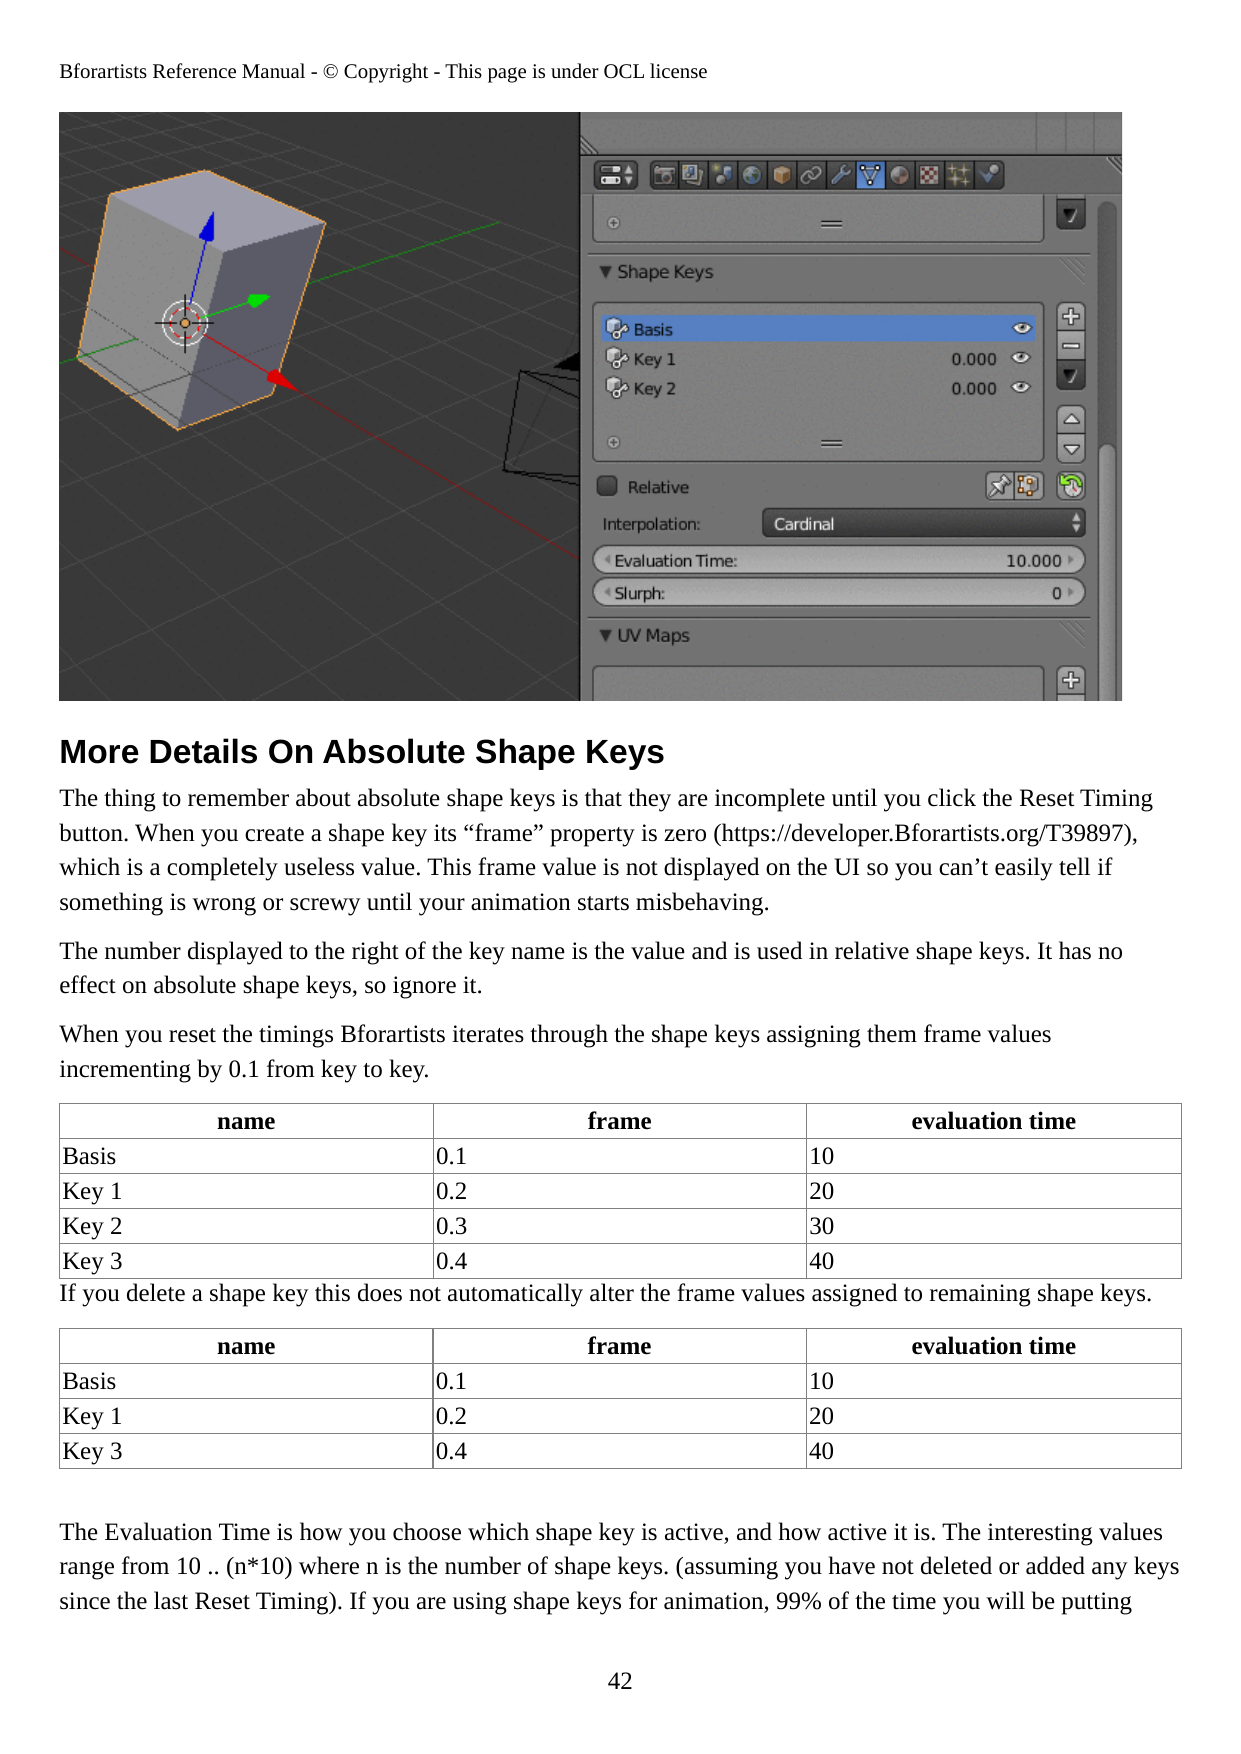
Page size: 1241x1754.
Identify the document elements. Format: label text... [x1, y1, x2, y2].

text The number displayed to the right of the key name is the value and is used in relative shape keys. It has no effect on absolute shape keys, so ignore it. [59, 936, 1181, 999]
table_cell Key 1 [60, 1174, 433, 1208]
table_header name [60, 1104, 433, 1138]
table_cell 40 [807, 1244, 1181, 1278]
text When you reset the timings Bforartists iterates through the shape keys assigning them frame values incrementing by 0.1 from key to key. [59, 1019, 1181, 1083]
table_header evaluation time [807, 1329, 1181, 1362]
text The thing to remember about absolute shape keys is that they are incomplete until you click the Reset Timing button. When you create a shape key its “frame” property is zero (https://developer.Bforartists.org/T39897), which is a completely useless value. This frame value is not displayed on the UI so you can’t easily tell if something is wrong or screwy until your animation starts misbehaving. [59, 783, 1181, 916]
table_cell 0.2 [434, 1174, 806, 1208]
table_cell 0.4 [434, 1434, 806, 1467]
table_cell 20 [807, 1174, 1181, 1208]
table_cell Basis [60, 1139, 433, 1173]
text If you delete a shape key this does not automatically alter the frame values assigned to remaining shape keys. [59, 1279, 1181, 1307]
table_cell Key 3 [60, 1434, 432, 1467]
subtitle More Details On Absolute Shape Keys [59, 732, 1181, 771]
table_cell 30 [807, 1209, 1181, 1243]
table_cell 10 [807, 1364, 1181, 1397]
table_cell 40 [807, 1434, 1181, 1467]
picture [59, 112, 1123, 701]
table_cell 0.2 [434, 1399, 806, 1432]
table_cell Key 2 [60, 1209, 433, 1243]
table_cell 10 [807, 1139, 1181, 1173]
table_header evaluation time [807, 1104, 1181, 1138]
text The Evaluation Time is how you choose which shape key is active, and how active it is. The interesting values range from 10 .. (n*10) where n is the number of shape keys. (assuming you have not deleted or added any keys since the last Reset Timing). If you are using shape keys for animation, 99% of the time you will be putting [59, 1517, 1181, 1614]
table_cell 0.1 [434, 1364, 806, 1397]
table_cell 0.4 [434, 1244, 806, 1278]
table_cell 0.3 [434, 1209, 806, 1243]
table_header frame [434, 1329, 806, 1362]
table_cell Key 3 [60, 1244, 433, 1278]
table_header name [60, 1329, 432, 1362]
table_header frame [434, 1104, 806, 1138]
table_cell 20 [807, 1399, 1181, 1432]
table_cell 0.1 [434, 1139, 806, 1173]
table_cell Key 1 [60, 1399, 432, 1432]
table_cell Basis [60, 1364, 432, 1397]
